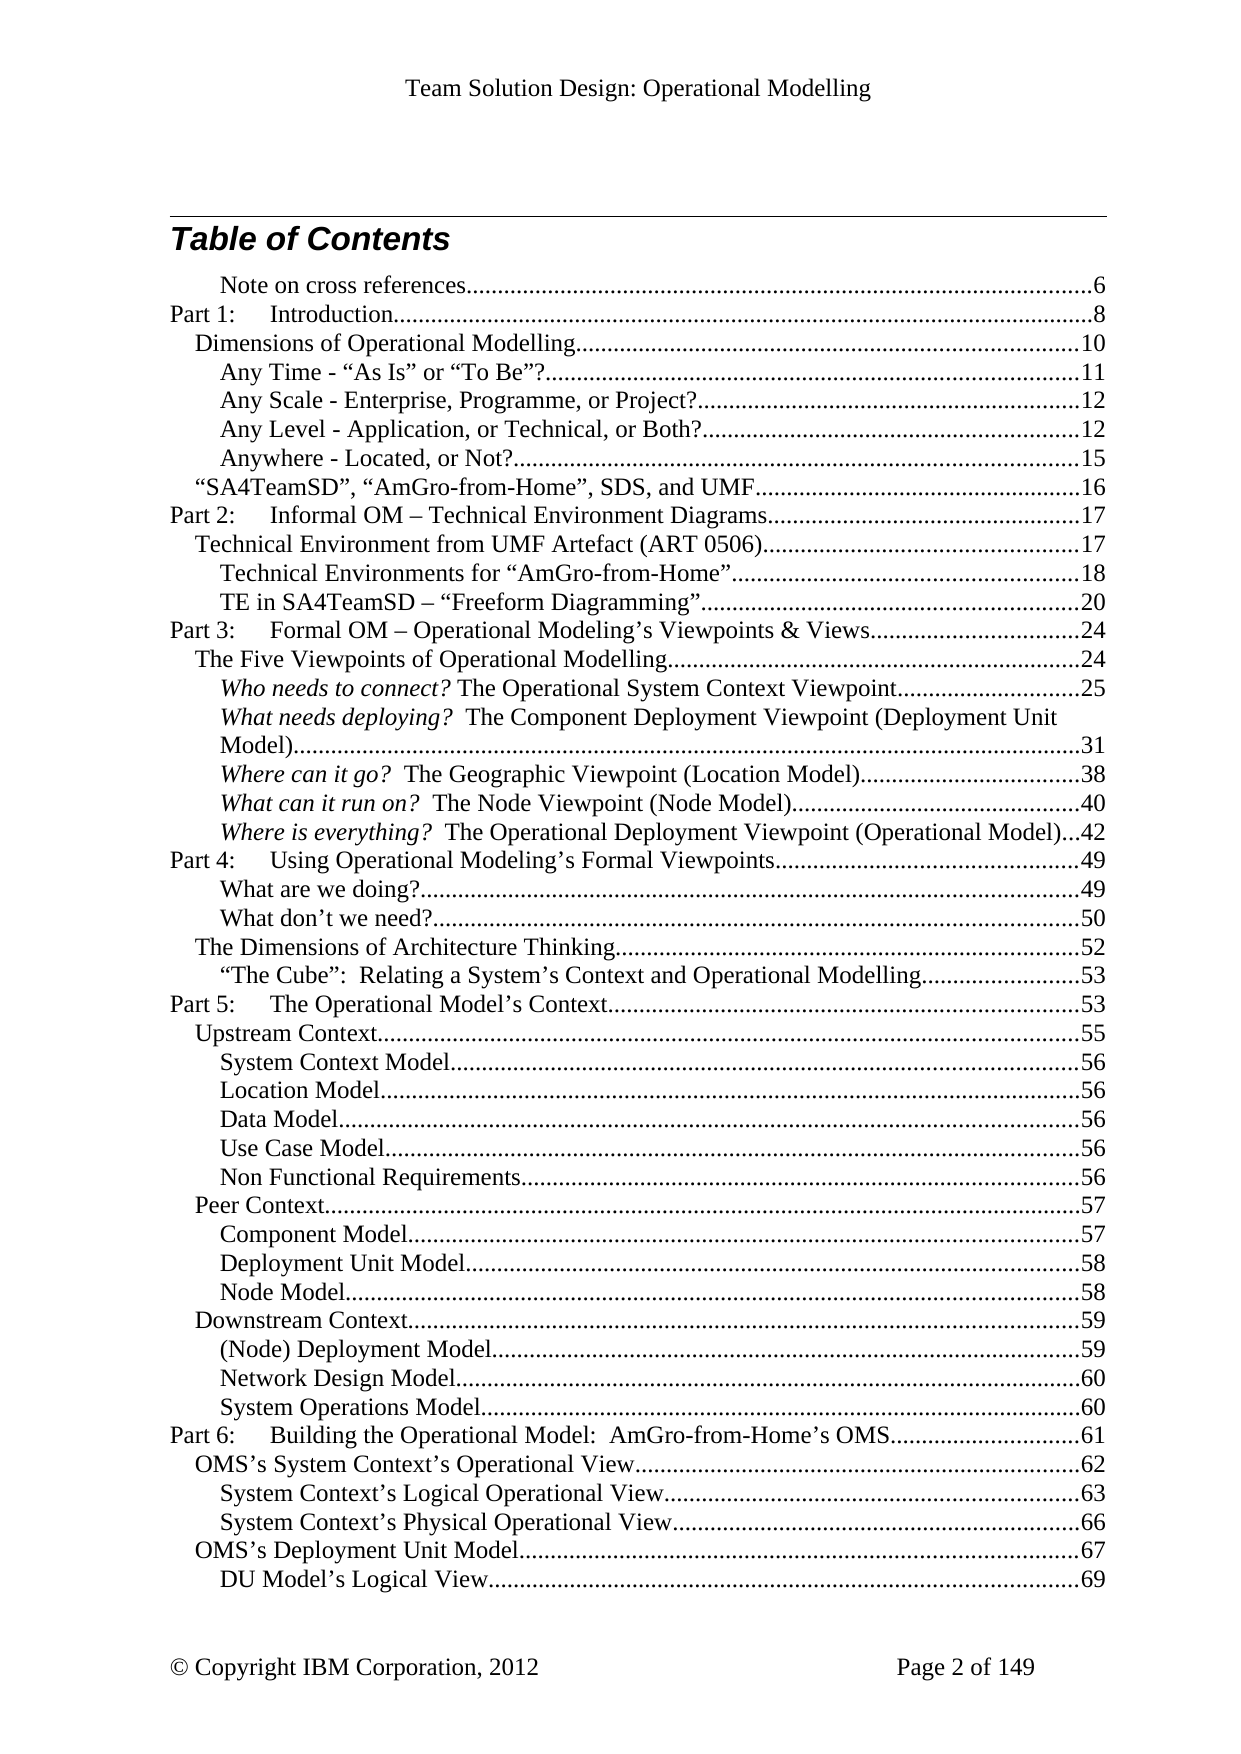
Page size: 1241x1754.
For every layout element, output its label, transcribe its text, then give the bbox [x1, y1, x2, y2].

text Any Time - “As Is” or “To Be”? 11 [219, 357, 1107, 385]
text Part 1: Introduction 8 [169, 299, 1107, 328]
text Where is everything? The Operational Deployment Viewpoint (Operational Model) 42 [219, 817, 1107, 845]
text Any Level - Application, or Technical, or Both? 12 [219, 414, 1107, 443]
text Upstream Context 55 [194, 1018, 1107, 1047]
text Part 4: Using Operational Modeling’s Formal Viewpoints 49 [169, 845, 1107, 874]
text What are we doing? 49 [219, 874, 1107, 903]
text The Dimensions of Architecture Thinking 52 [194, 932, 1107, 960]
text Where can it go? The Geographic Viewpoint (Location Model) 38 [219, 759, 1107, 788]
text System Context Model 56 [219, 1047, 1107, 1075]
text Component Model 57 [219, 1219, 1107, 1248]
text System Context’s Logical Operational View 63 [219, 1478, 1107, 1507]
text Technical Environments for “AmGro-from-Home” 18 [219, 558, 1107, 587]
text Use Case Model 56 [219, 1133, 1107, 1162]
text Deployment Unit Model 58 [219, 1248, 1107, 1277]
text What can it run on? The Node Viewpoint (Node Model) 40 [219, 788, 1107, 817]
text The Five Viewpoints of Operational Modelling 24 [194, 644, 1107, 673]
subtitle Table of Contents [169, 217, 1107, 258]
text Part 2: Informal OM – Technical Environment Diagrams 17 [169, 500, 1107, 529]
text Non Functional Requirements 56 [219, 1162, 1107, 1190]
text What needs deploying? The Component Deployment Viewpoint (Deployment Unit Model) 31 [219, 702, 1107, 759]
text OMS’s System Context’s Operational View 62 [194, 1449, 1107, 1478]
text Network Design Model 60 [219, 1363, 1107, 1392]
text Note on cross references 6 [219, 270, 1107, 299]
text Anywhere - Located, or Not? 15 [219, 443, 1107, 472]
text Peer Context 57 [194, 1190, 1107, 1219]
text Node Model 58 [219, 1277, 1107, 1305]
text Data Model 56 [219, 1104, 1107, 1133]
text Who needs to connect? The Operational System Context Viewpoint 25 [219, 673, 1107, 702]
text “The Cube”: Relating a System’s Context and Operational Modelling 53 [219, 960, 1107, 989]
text Any Scale - Enterprise, Programme, or Project? 12 [219, 385, 1107, 414]
text DU Model’s Logical View 69 [219, 1564, 1107, 1593]
text “SA4TeamSD”, “AmGro-from-Home”, SDS, and UMF 16 [194, 472, 1107, 500]
text Dimensions of Operational Modelling 10 [194, 328, 1107, 357]
text What don’t we need? 50 [219, 903, 1107, 932]
text Part 6: Building the Operational Model: AmGro-from-Home’s OMS 61 [169, 1420, 1107, 1449]
text (Node) Deployment Model 59 [219, 1334, 1107, 1363]
text Technical Environment from UMF Artefact (ART 0506) 17 [194, 529, 1107, 558]
text TE in SA4TeamSD – “Freeform Diagramming” 20 [219, 587, 1107, 615]
text Part 5: The Operational Model’s Context 53 [169, 989, 1107, 1018]
text Location Model 56 [219, 1075, 1107, 1104]
text System Context’s Physical Operational View 66 [219, 1507, 1107, 1535]
text Downstream Context 59 [194, 1305, 1107, 1334]
text System Operations Model 60 [219, 1392, 1107, 1420]
text OMS’s Deployment Unit Model 67 [194, 1535, 1107, 1564]
text Part 3: Formal OM – Operational Modeling’s Viewpoints & Views 24 [169, 615, 1107, 644]
